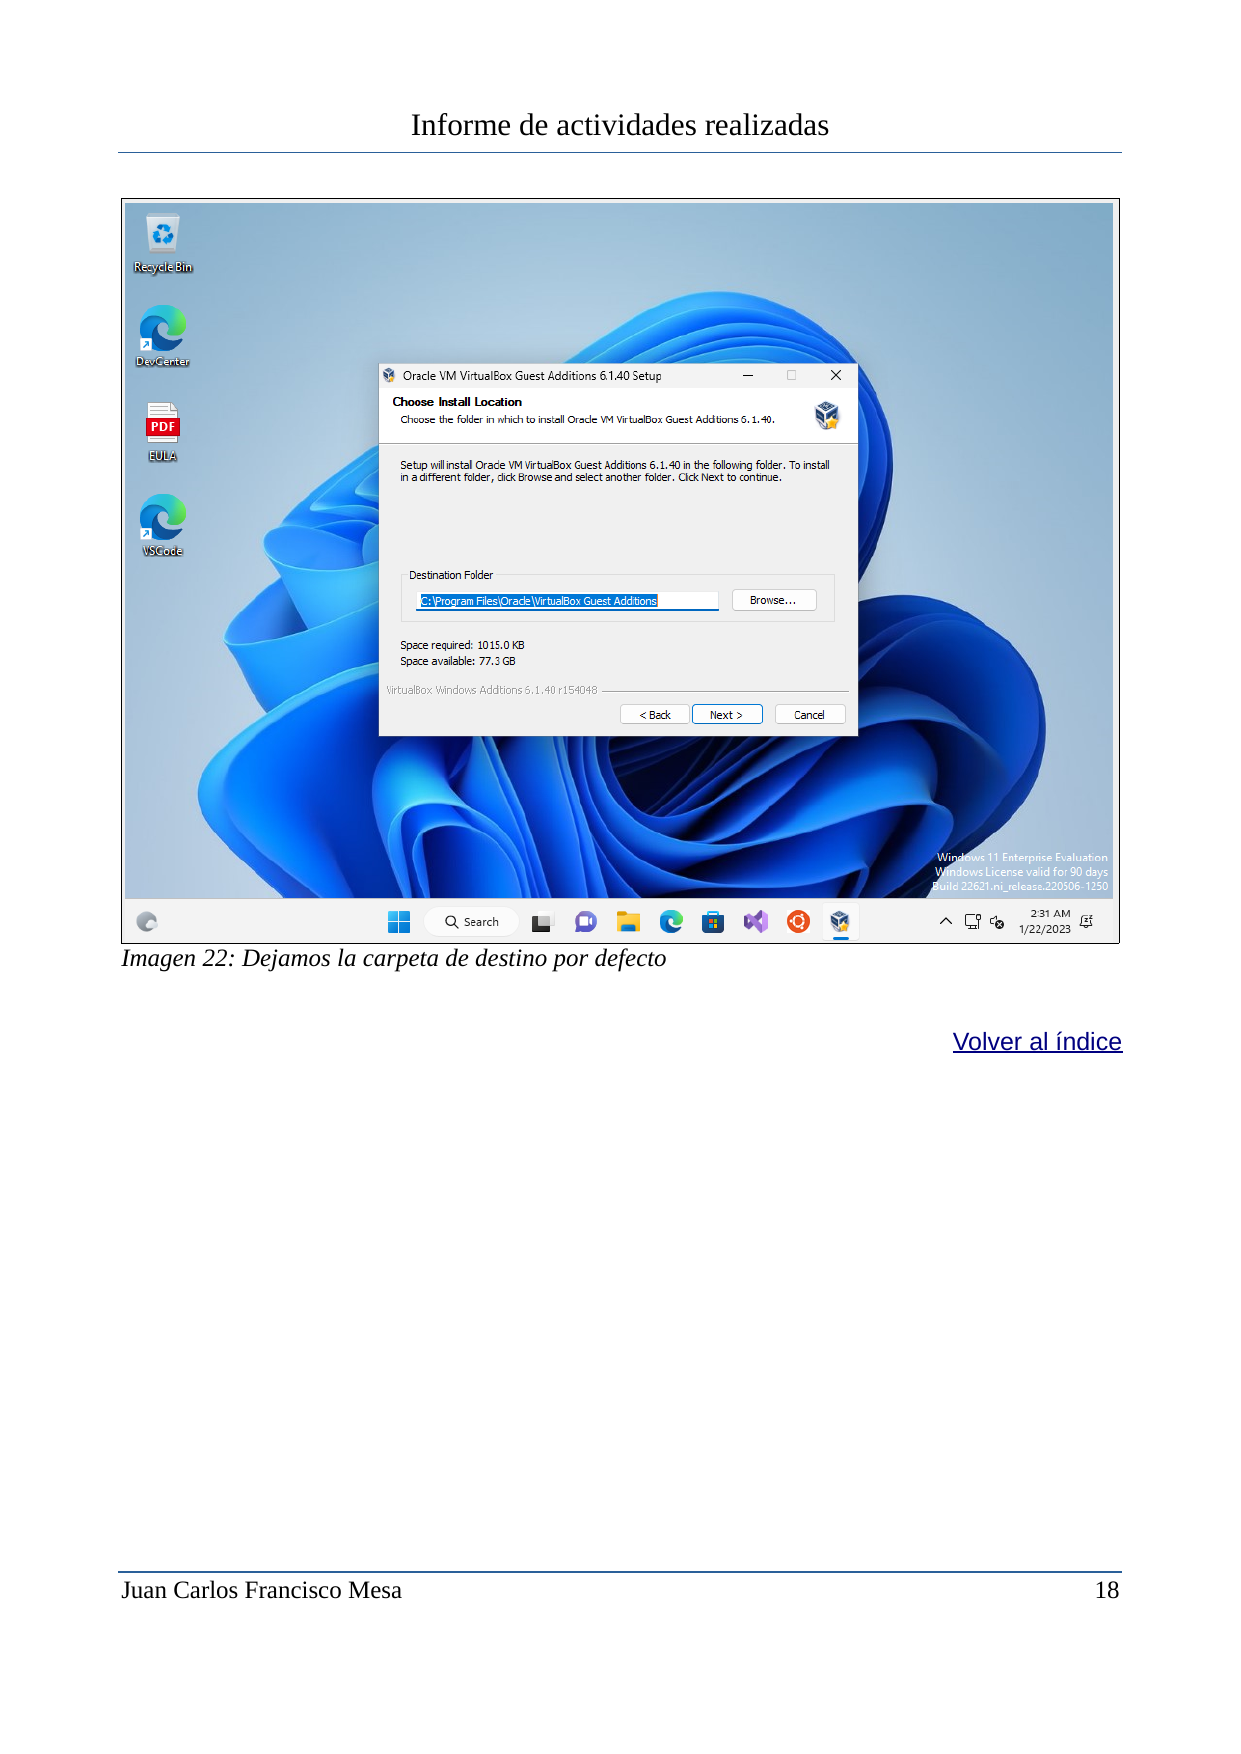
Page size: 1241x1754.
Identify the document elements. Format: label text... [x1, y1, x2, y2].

text Imagen 22: Dejamos la carpeta de destino por defecto [121, 944, 1119, 972]
picture [122, 199, 1119, 943]
text Volver al índice [118, 1026, 1122, 1055]
